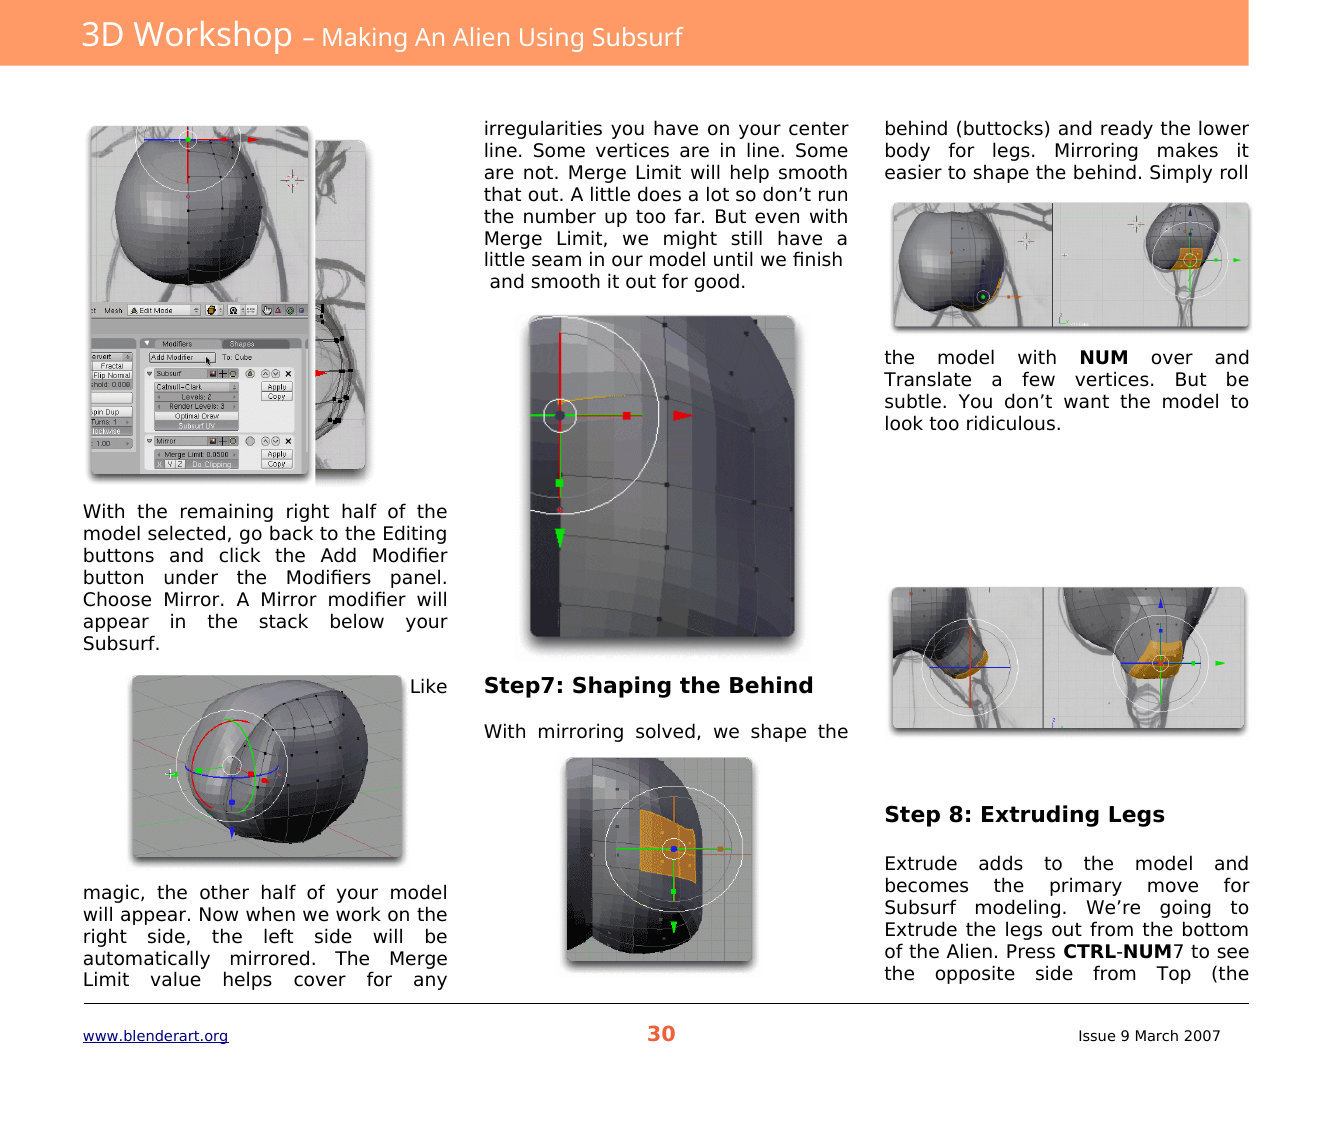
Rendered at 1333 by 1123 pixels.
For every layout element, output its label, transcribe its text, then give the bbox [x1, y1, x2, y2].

picture [83, 125, 377, 490]
picture [556, 757, 762, 977]
picture [885, 586, 1251, 740]
text With mirroring solved, we shape the [483, 721, 849, 743]
picture [515, 314, 810, 662]
text With the remaining right half of the model selected, go back to the Editing buttons and click the Add Modifier button under the Modifiers panel. Choose Mirror. A Mirror modifier will appear in the stack below your Subsurf. [83, 118, 448, 655]
text Step 8: Extruding Legs [884, 802, 1249, 828]
picture [888, 202, 1254, 336]
text irregularities you have on your center line. Some vertices are in line. Some are not. Merge Limit will help smooth that out. A little does a lot so don’t run the number up too far. But even with Merge Limit, we might still have a little seam in our model until we finish [483, 118, 849, 271]
text Step7: Shaping the Behind [483, 341, 849, 699]
text and smooth it out for good. [483, 271, 849, 293]
text Like magic, the other half of your model will appear. Now when we work on the right side, the left side will be automatically mirrored. The Merge Limit value helps cover for any [83, 677, 448, 991]
text behind (buttocks) and ready the lower body for legs. Mirroring makes it easier to shape the behind. Simply roll the model with NUM over and Translate a few vertices. But be subtle. You don’t want the model to look too ridiculous. [884, 118, 1249, 435]
picture [124, 675, 410, 871]
text Extrude adds to the model and becomes the primary move for Subsurf modeling. We’re going to Extrude the legs out from the bottom of the Alien. Press CTRL-NUM7 to see the opposite side from Top (the [884, 853, 1249, 984]
